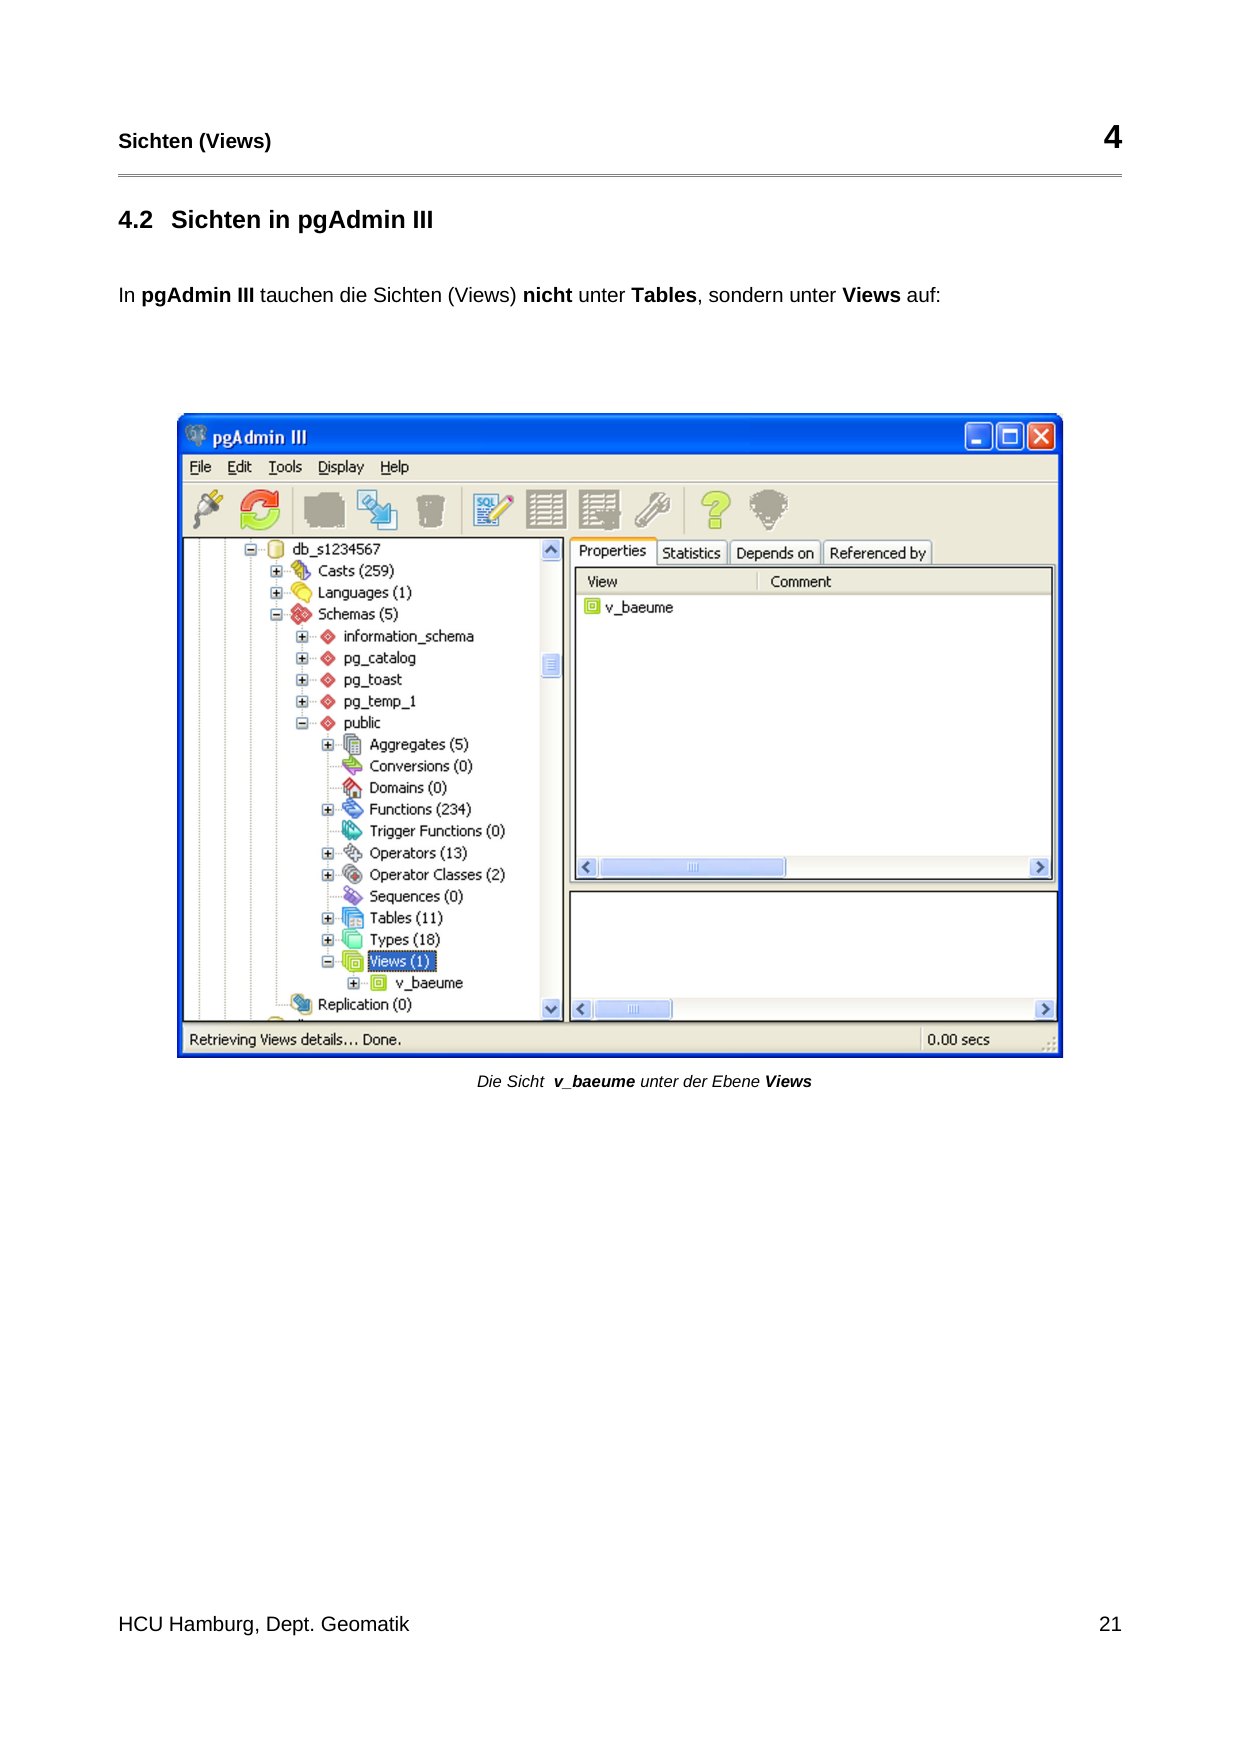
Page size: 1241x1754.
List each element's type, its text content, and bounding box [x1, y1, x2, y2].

text Die Sicht v_baeume unter der Ebene Views [118, 426, 1122, 1092]
picture [177, 413, 1064, 1058]
subtitle Sichten in pgAdmin III [118, 206, 1122, 234]
text In pgAdmin III tauchen die Sichten (Views) nicht unter Tables, sondern unter Views auf: [118, 283, 1122, 307]
